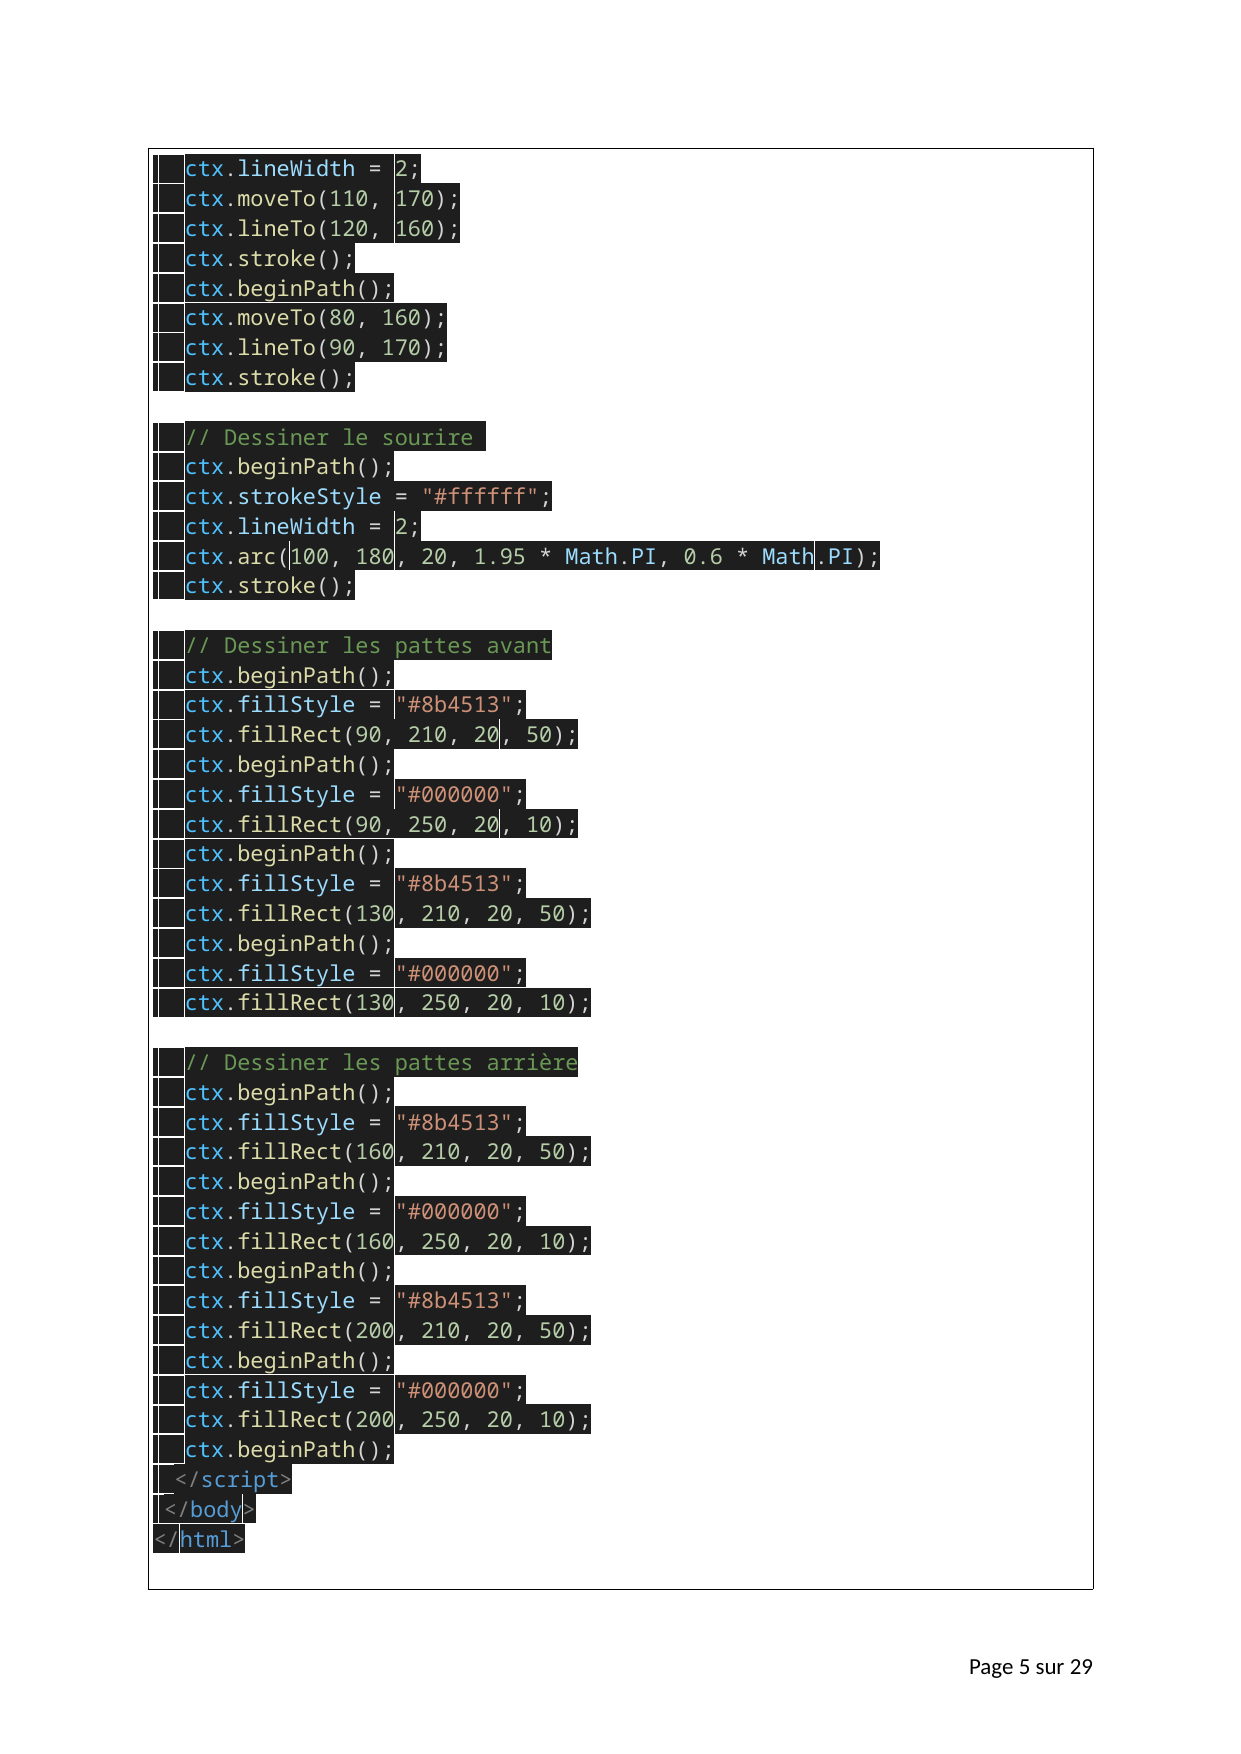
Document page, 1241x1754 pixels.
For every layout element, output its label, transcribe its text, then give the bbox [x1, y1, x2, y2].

table_header ctx.lineWidth = 2; ctx.moveTo(110, 170); ctx.lineTo(120, 160); ctx.stroke(); ctx.beginPath(); ctx.moveTo(80, 160); ctx.lineTo(90, 170); ctx.stroke(); // Dessiner le sourire ctx.beginPath(); ctx.strokeStyle = "#ffffff"; ctx.lineWidth = 2; ctx.arc(100, 180, 20, 1.95 * Math.PI, 0.6 * Math.PI); ctx.stroke(); // Dessiner les pattes avant ctx.beginPath(); ctx.fillStyle = "#8b4513"; ctx.fillRect(90, 210, 20, 50); ctx.beginPath(); ctx.fillStyle = "#000000"; ctx.fillRect(90, 250, 20, 10); ctx.beginPath(); ctx.fillStyle = "#8b4513"; ctx.fillRect(130, 210, 20, 50); ctx.beginPath(); ctx.fillStyle = "#000000"; ctx.fillRect(130, 250, 20, 10); // Dessiner les pattes arrière ctx.beginPath(); ctx.fillStyle = "#8b4513"; ctx.fillRect(160, 210, 20, 50); ctx.beginPath(); ctx.fillStyle = "#000000"; ctx.fillRect(160, 250, 20, 10); ctx.beginPath(); ctx.fillStyle = "#8b4513"; ctx.fillRect(200, 210, 20, 50); ctx.beginPath(); ctx.fillStyle = "#000000"; ctx.fillRect(200, 250, 20, 10); ctx.beginPath(); </script> </body> </html> [149, 149, 1093, 1589]
